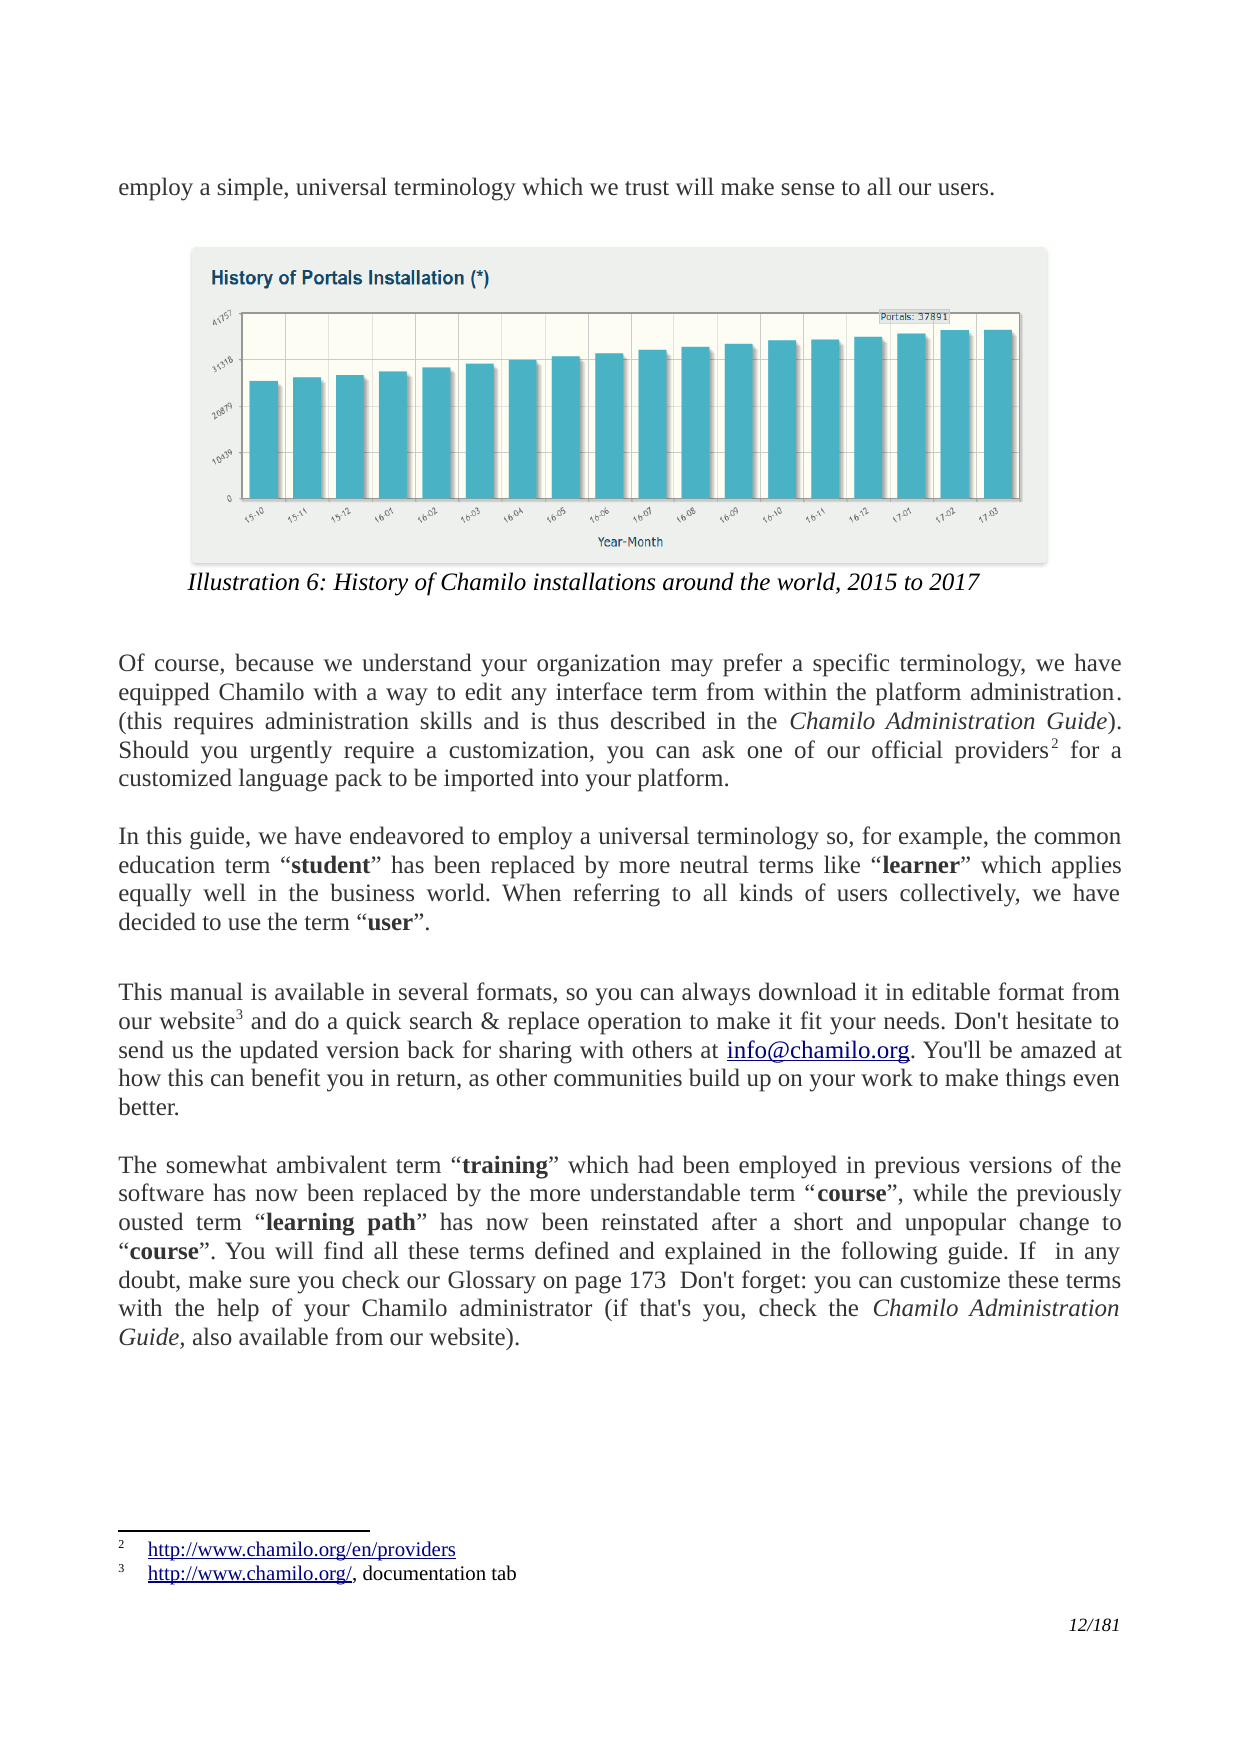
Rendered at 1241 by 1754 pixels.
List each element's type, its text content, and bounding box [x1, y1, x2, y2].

text http://www.chamilo.org/, documentation tab [118, 1561, 1122, 1585]
text employ a simple, universal terminology which we trust will make sense to all our users. [118, 172, 1122, 200]
text This manual is available in several formats, so you can always download it in editable format from our website and do a quick search & replace operation to make it fit your needs. Don't hesitate to send us the updated version back for sharing with others at info@chamilo.org. You'll be amazed at how this can benefit you in return, as other communities build up on your work to make things even better. [118, 977, 1122, 1121]
text Illustration 6: History of Chamilo installations around the world, 2015 to 2017 [187, 568, 1053, 596]
text Of course, because we understand your organization may prefer a specific terminology, we have equipped Chamilo with a way to edit any interface term from within the platform administration. (this requires administration skills and is thus described in the Chamilo Administration Guide). Should you urgently require a customization, you can ask one of our official providers for a customized language pack to be imported into your platform. [118, 648, 1122, 792]
picture [187, 241, 1053, 568]
text The somewhat ambivalent term “training” which had been employed in previous versions of the software has now been replaced by the more understandable term “course”, while the previously ousted term “learning path” has now been reinstated after a short and unpopular change to “course”. You will find all these terms defined and explained in the following guide. If in any doubt, make sure you check our Glossary on page 177 Don't forget: you can customize these terms with the help of your Chamilo administrator (if that's you, check the Chamilo Administration Guide, also available from our website). [118, 1150, 1122, 1351]
text In this guide, we have endeavored to employ a universal terminology so, for example, the common education term “student” has been replaced by more neutral terms like “learner” which applies equally well in the business world. When referring to all kinds of users collectively, we have decided to use the term “user”. [118, 821, 1122, 936]
text http://www.chamilo.org/en/providers [118, 1537, 1122, 1561]
